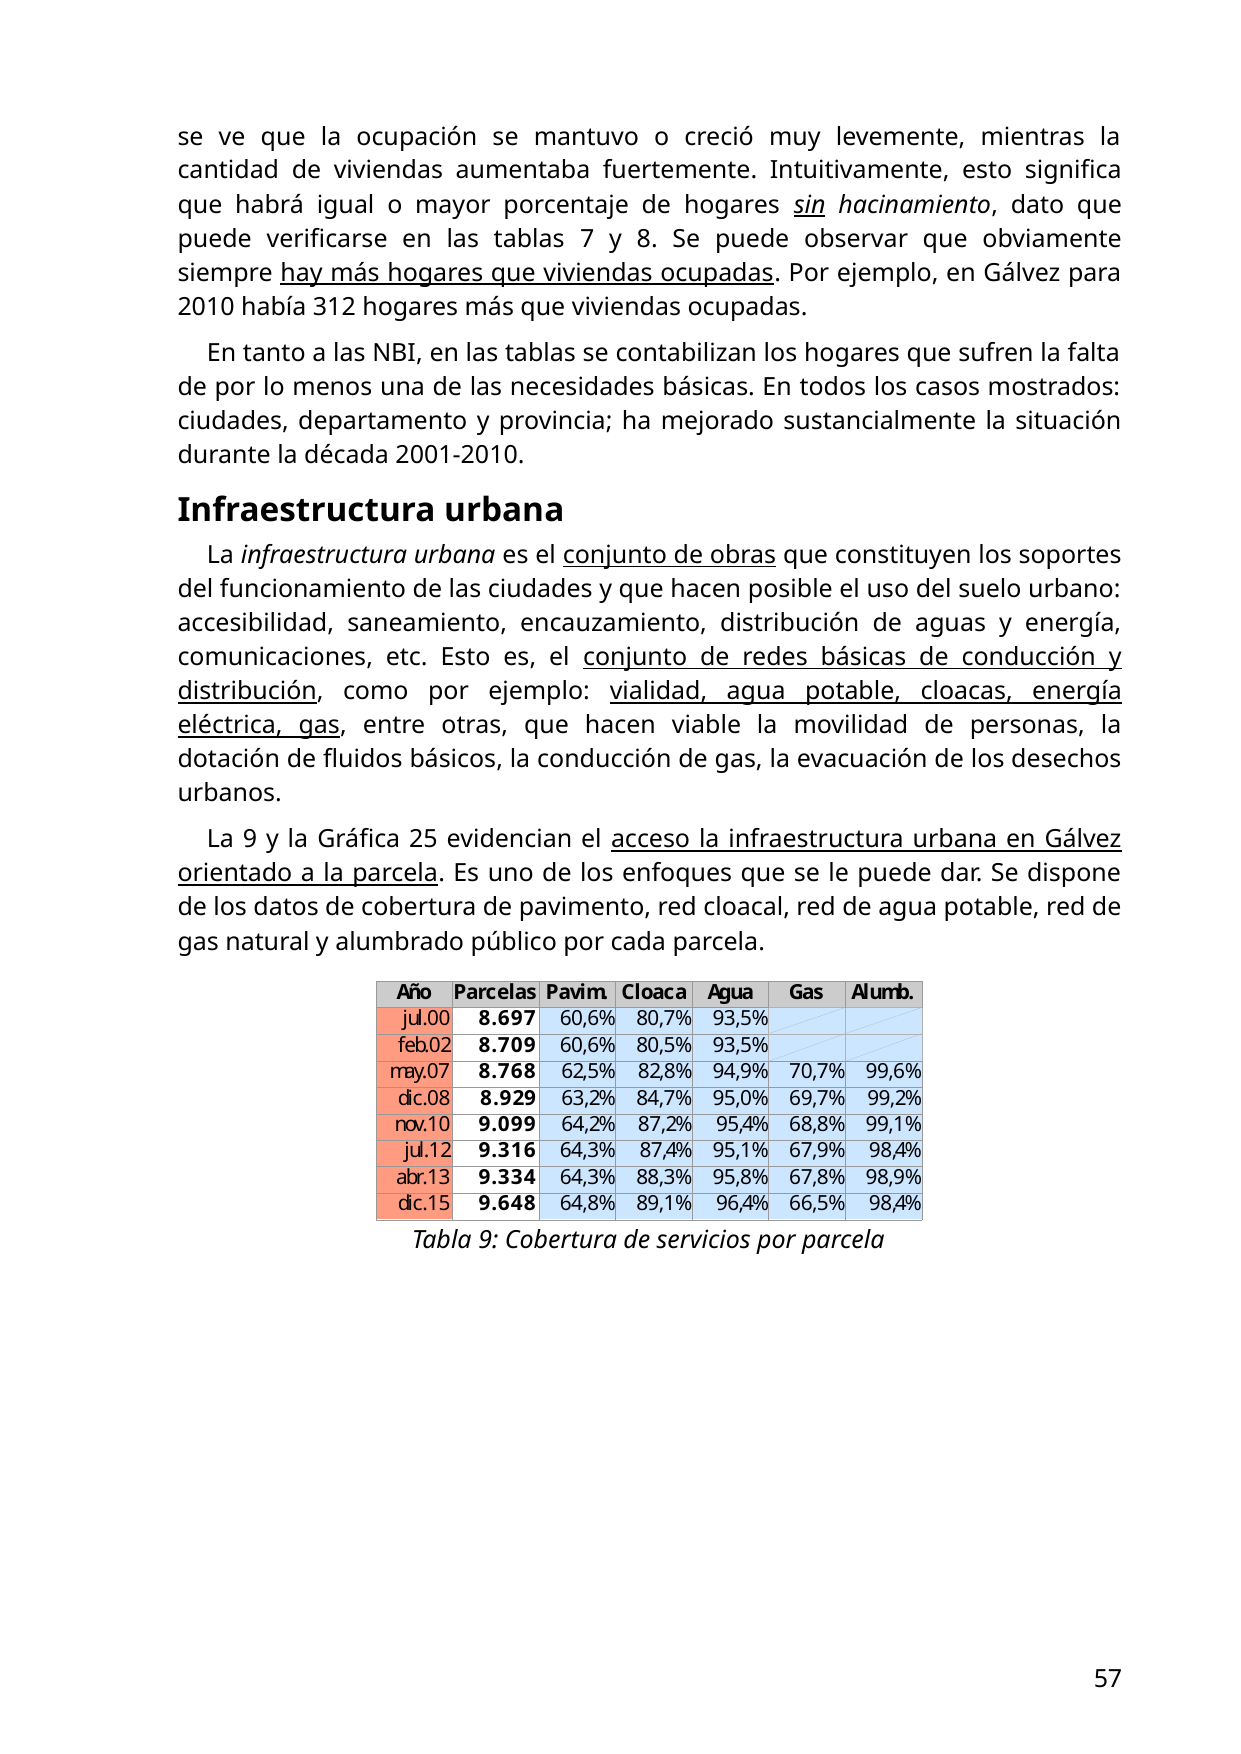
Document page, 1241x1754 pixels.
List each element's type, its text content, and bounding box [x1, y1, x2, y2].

text La Tabla 9 y la Gráfica 25 evidencian el acceso la infraestructura urbana en Gálvez orientado a la parcela. Es uno de los enfoques que se le puede dar. Se dispone de los datos de cobertura de pavimento, red cloacal, red de agua potable, red de gas natural y alumbrado público por cada parcela. [177, 821, 1122, 957]
text se ve que la ocupación se mantuvo o creció muy levemente, mientras la cantidad de viviendas aumentaba fuertemente. Intuitivamente, esto significa que habrá igual o mayor porcentaje de hogares sin hacinamiento, dato que puede verificarse en las tablas 7 y 8. Se puede observar que obviamente siempre hay más hogares que viviendas ocupadas. Por ejemplo, en Gálvez para 2010 había 312 hogares más que viviendas ocupadas. [177, 118, 1122, 322]
text Tabla 9: Cobertura de servicios por parcela [376, 981, 924, 1256]
text En tanto a las NBI, en las tablas se contabilizan los hogares que sufren la falta de por lo menos una de las necesidades básicas. En todos los casos mostrados: ciudades, departamento y provincia; ha mejorado sustancialmente la situación durante la década 2001-2010. [177, 334, 1122, 471]
subtitle Infraestructura urbana [177, 485, 1122, 531]
text La infraestructura urbana es el conjunto de obras que constituyen los soportes del funcionamiento de las ciudades y que hacen posible el uso del suelo urbano: accesibilidad, saneamiento, encauzamiento, distribución de aguas y energía, comunicaciones, etc. Esto es, el conjunto de redes básicas de conducción y distribución, como por ejemplo: vialidad, agua potable, cloacas, energía eléctrica, gas, entre otras, que hacen viable la movilidad de personas, la dotación de fluidos básicos, la conducción de gas, la evacuación de los desechos urbanos. [177, 537, 1122, 809]
